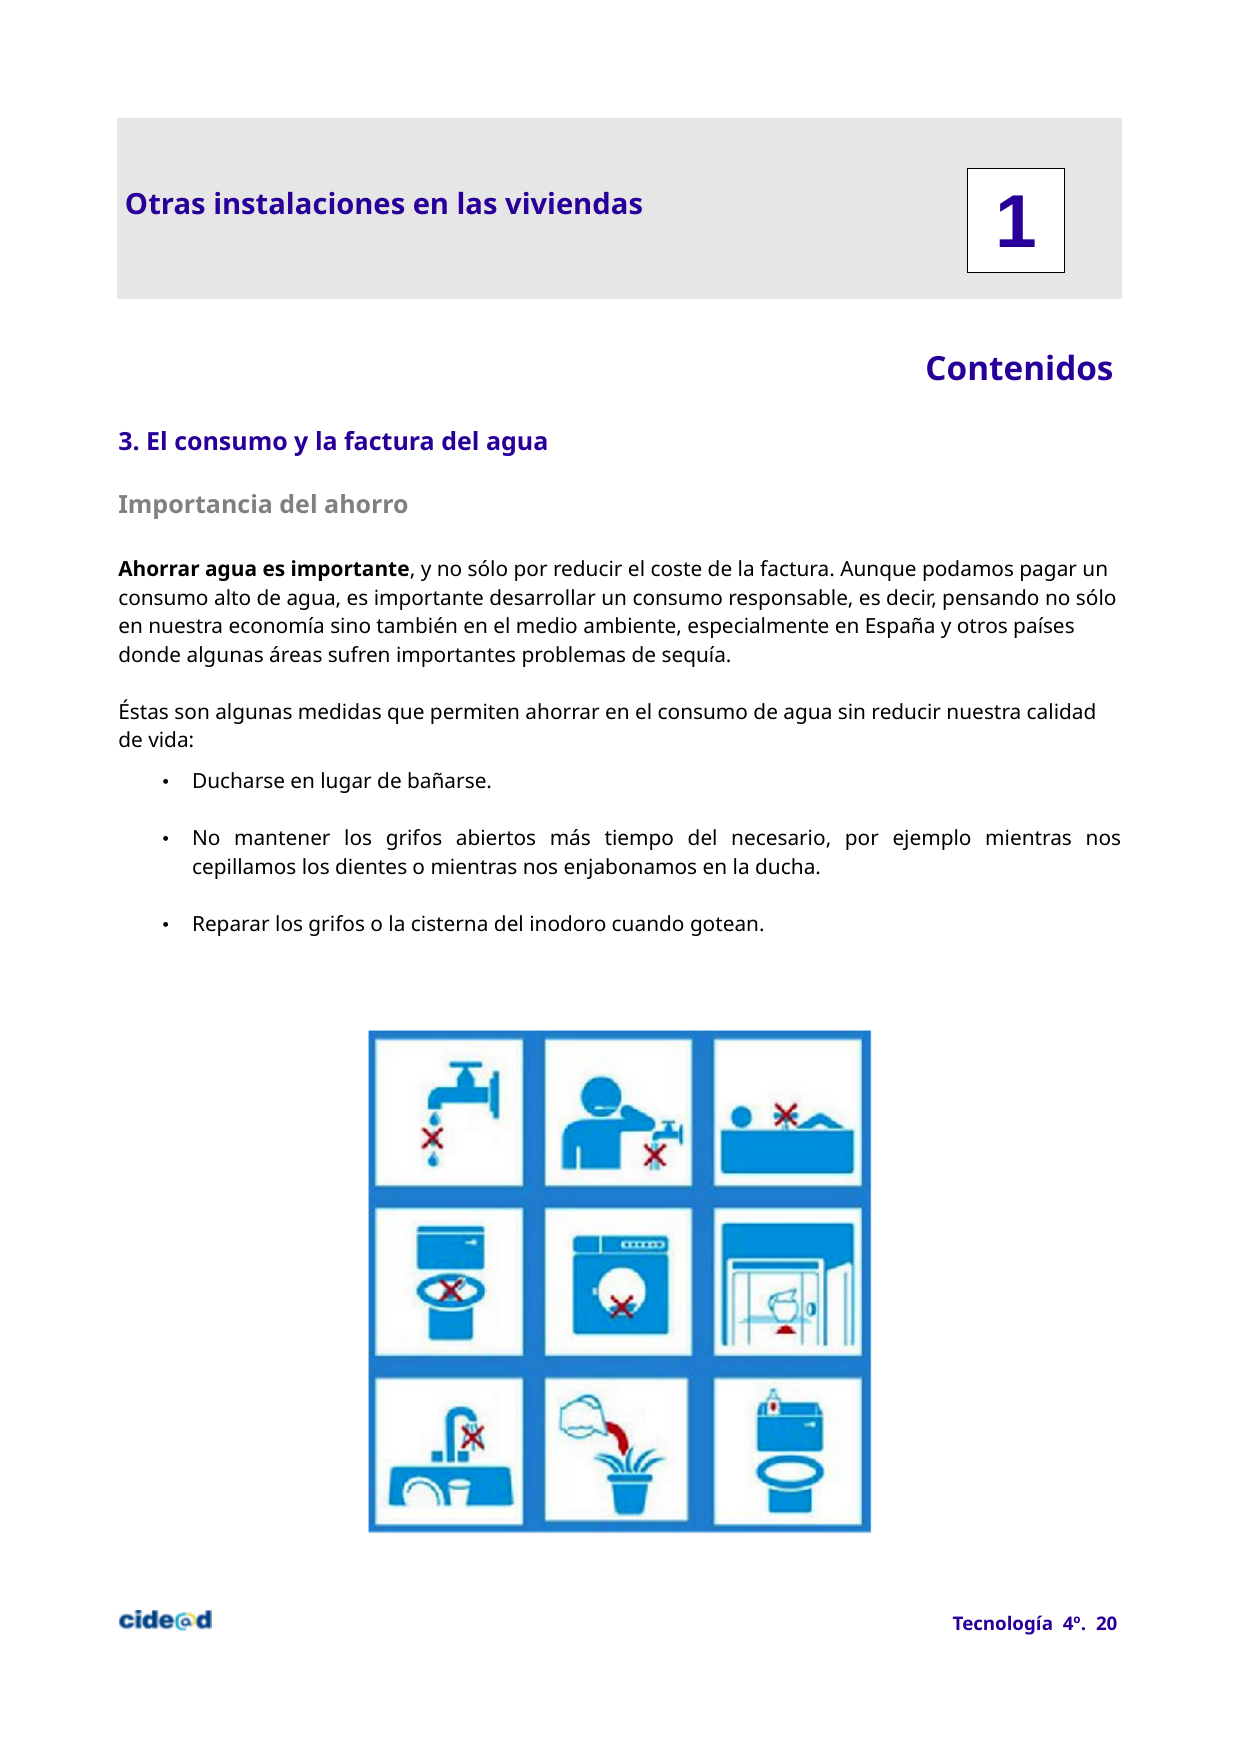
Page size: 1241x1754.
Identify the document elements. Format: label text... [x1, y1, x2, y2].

list Ducharse en lugar de bañarse. [162, 766, 1122, 794]
text 3. El consumo y la factura del agua [118, 424, 1122, 458]
table_header Otras instalaciones en las viviendas [117, 118, 1122, 299]
text Contenidos [118, 344, 1122, 390]
picture [354, 1013, 886, 1548]
text Ahorrar agua es importante, y no sólo por reducir el coste de la factura. Aunque podamos pagar un consumo alto de agua, es importante desarrollar un consumo responsable, es decir, pensando no sólo en nuestra economía sino también en el medio ambiente, especialmente en España y otros países donde algunas áreas sufren importantes problemas de sequía. Éstas son algunas medidas que permiten ahorrar en el consumo de agua sin reducir nuestra calidad de vida: [118, 554, 1122, 754]
picture [118, 1610, 212, 1632]
text Importancia del ahorro [118, 486, 1122, 521]
list No mantener los grifos abiertos más tiempo del necesario, por ejemplo mientras nos cepillamos los dientes o mientras nos enjabonamos en la ducha. [162, 823, 1122, 880]
list Reparar los grifos o la cisterna del inodoro cuando gotean. [162, 909, 1122, 937]
